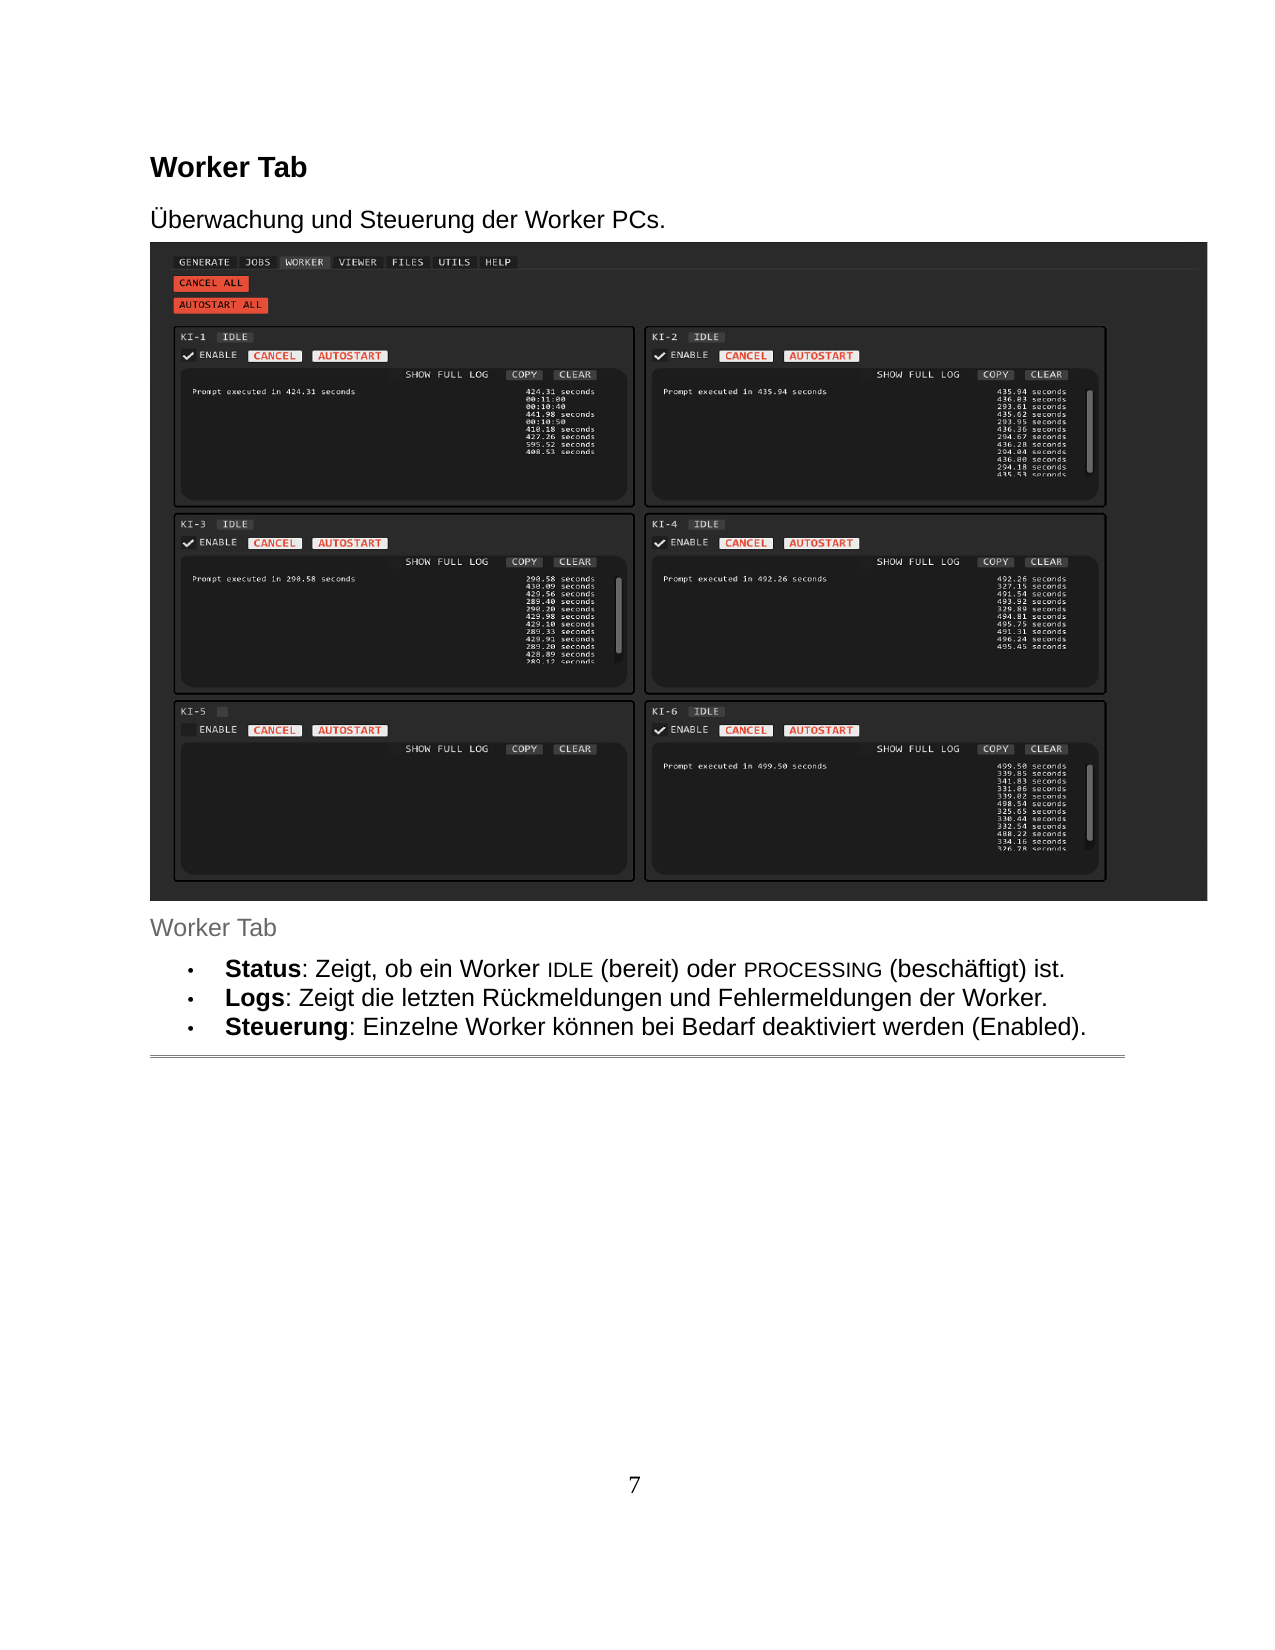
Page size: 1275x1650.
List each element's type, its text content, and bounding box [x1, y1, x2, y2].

subtitle Worker Tab [150, 150, 1125, 183]
picture [150, 242, 1208, 901]
list Logs: Zeigt die letzten Rückmeldungen und Fehlermeldungen der Worker. [187, 983, 1125, 1012]
text Überwachung und Steuerung der Worker PCs. [150, 205, 1125, 234]
text Worker Tab [150, 913, 1125, 942]
list Status: Zeigt, ob ein Worker IDLE (bereit) oder PROCESSING (beschäftigt) ist. [187, 954, 1125, 983]
list Steuerung: Einzelne Worker können bei Bedarf deaktiviert werden (Enabled). [187, 1012, 1125, 1041]
